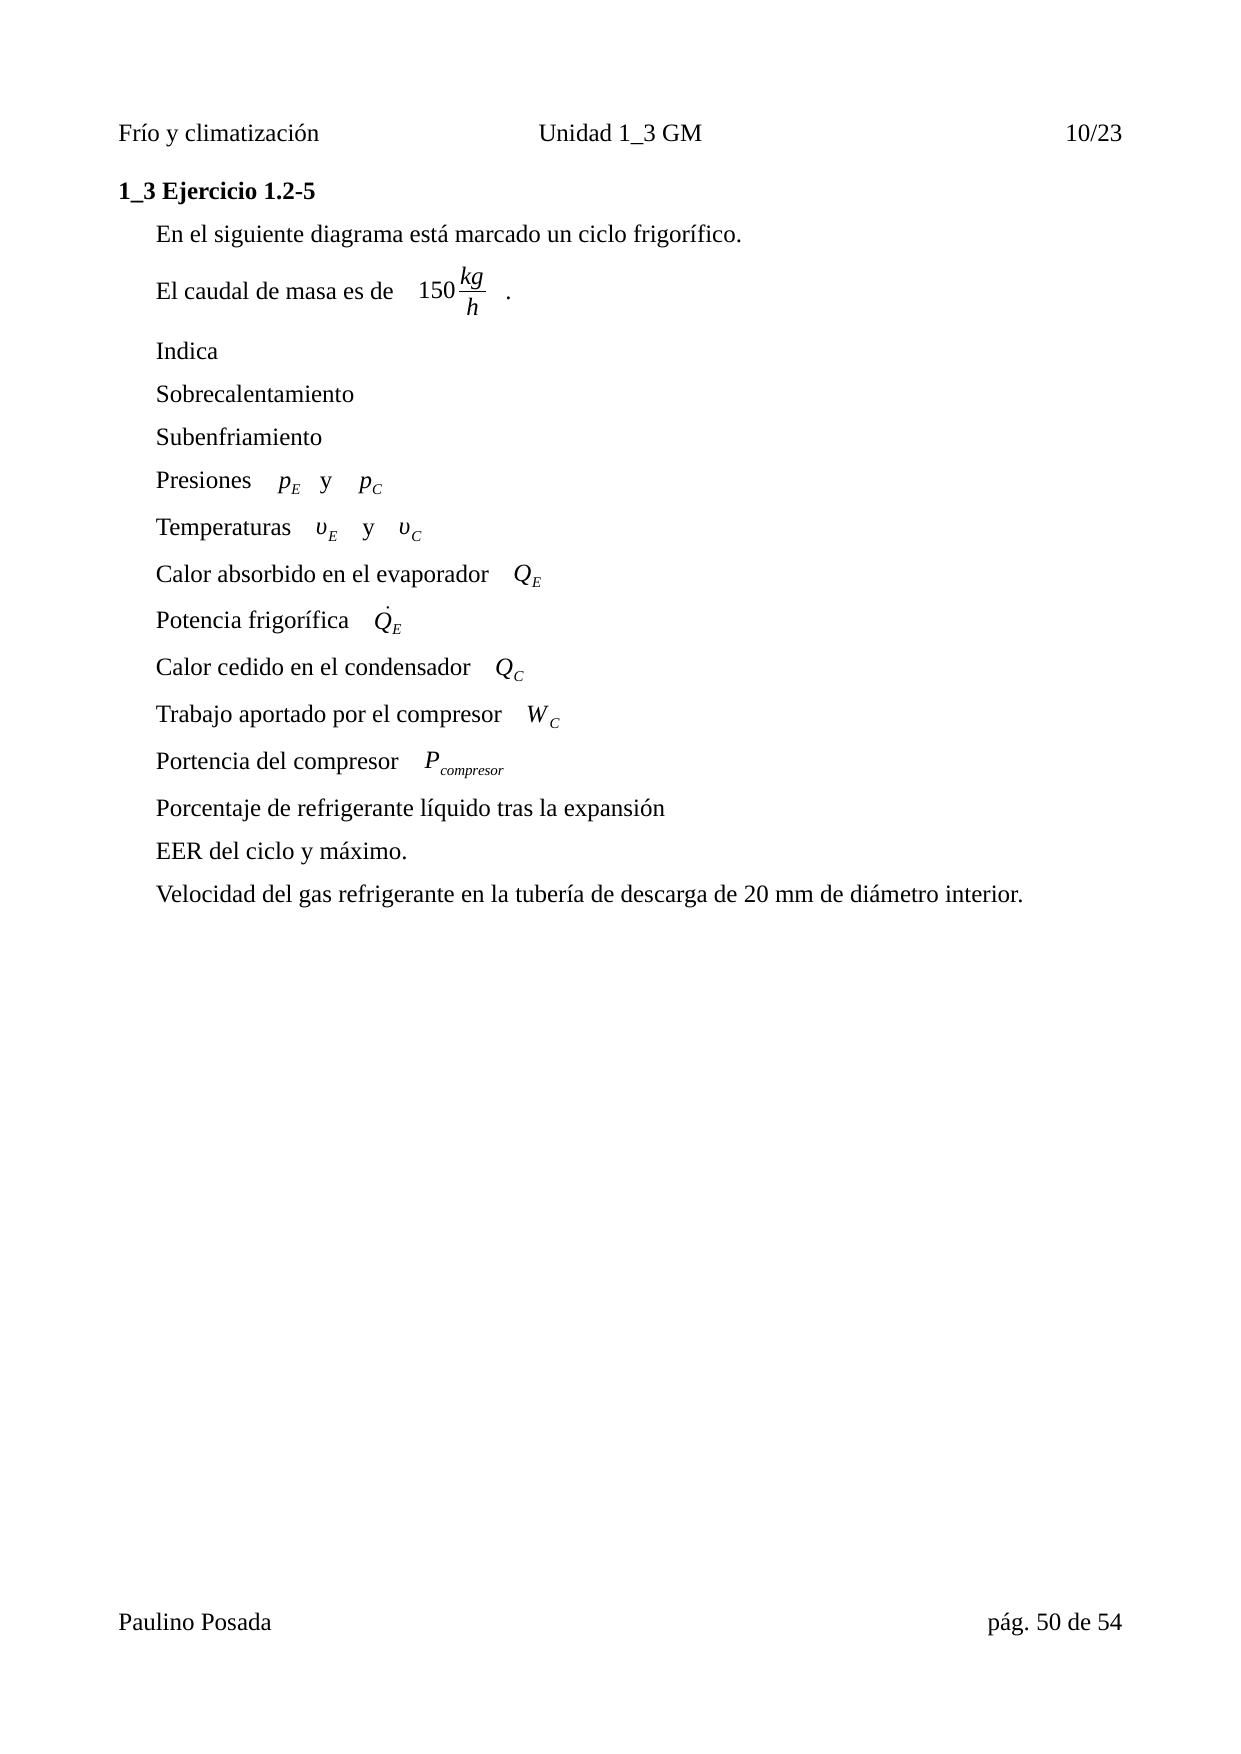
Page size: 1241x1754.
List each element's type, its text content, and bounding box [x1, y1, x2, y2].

text Sobrecalentamiento [156, 379, 1122, 408]
text Portencia del compresor [156, 746, 1122, 778]
text Subenfriamiento [156, 422, 1122, 451]
text Trabajo aportado por el compresor [156, 699, 1122, 732]
text Indica [156, 336, 1122, 365]
text Presiones y [156, 465, 1122, 498]
text Calor cedido en el condensador [156, 652, 1122, 685]
text Calor absorbido en el evaporador [156, 559, 1122, 591]
text Potencia frigorífica [156, 606, 1122, 638]
text Porcentaje de refrigerante líquido tras la expansión [156, 793, 1122, 822]
text En el siguiente diagrama está marcado un ciclo frigorífico. [156, 219, 1122, 248]
text Temperaturas y [156, 512, 1122, 544]
text El caudal de masa es de . [156, 263, 1122, 322]
text EER del ciclo y máximo. [156, 836, 1122, 865]
text 1_3 Ejercicio 1.2-5 [118, 176, 1122, 205]
text Velocidad del gas refrigerante en la tubería de descarga de 20 mm de diámetro interior. [156, 879, 1122, 908]
